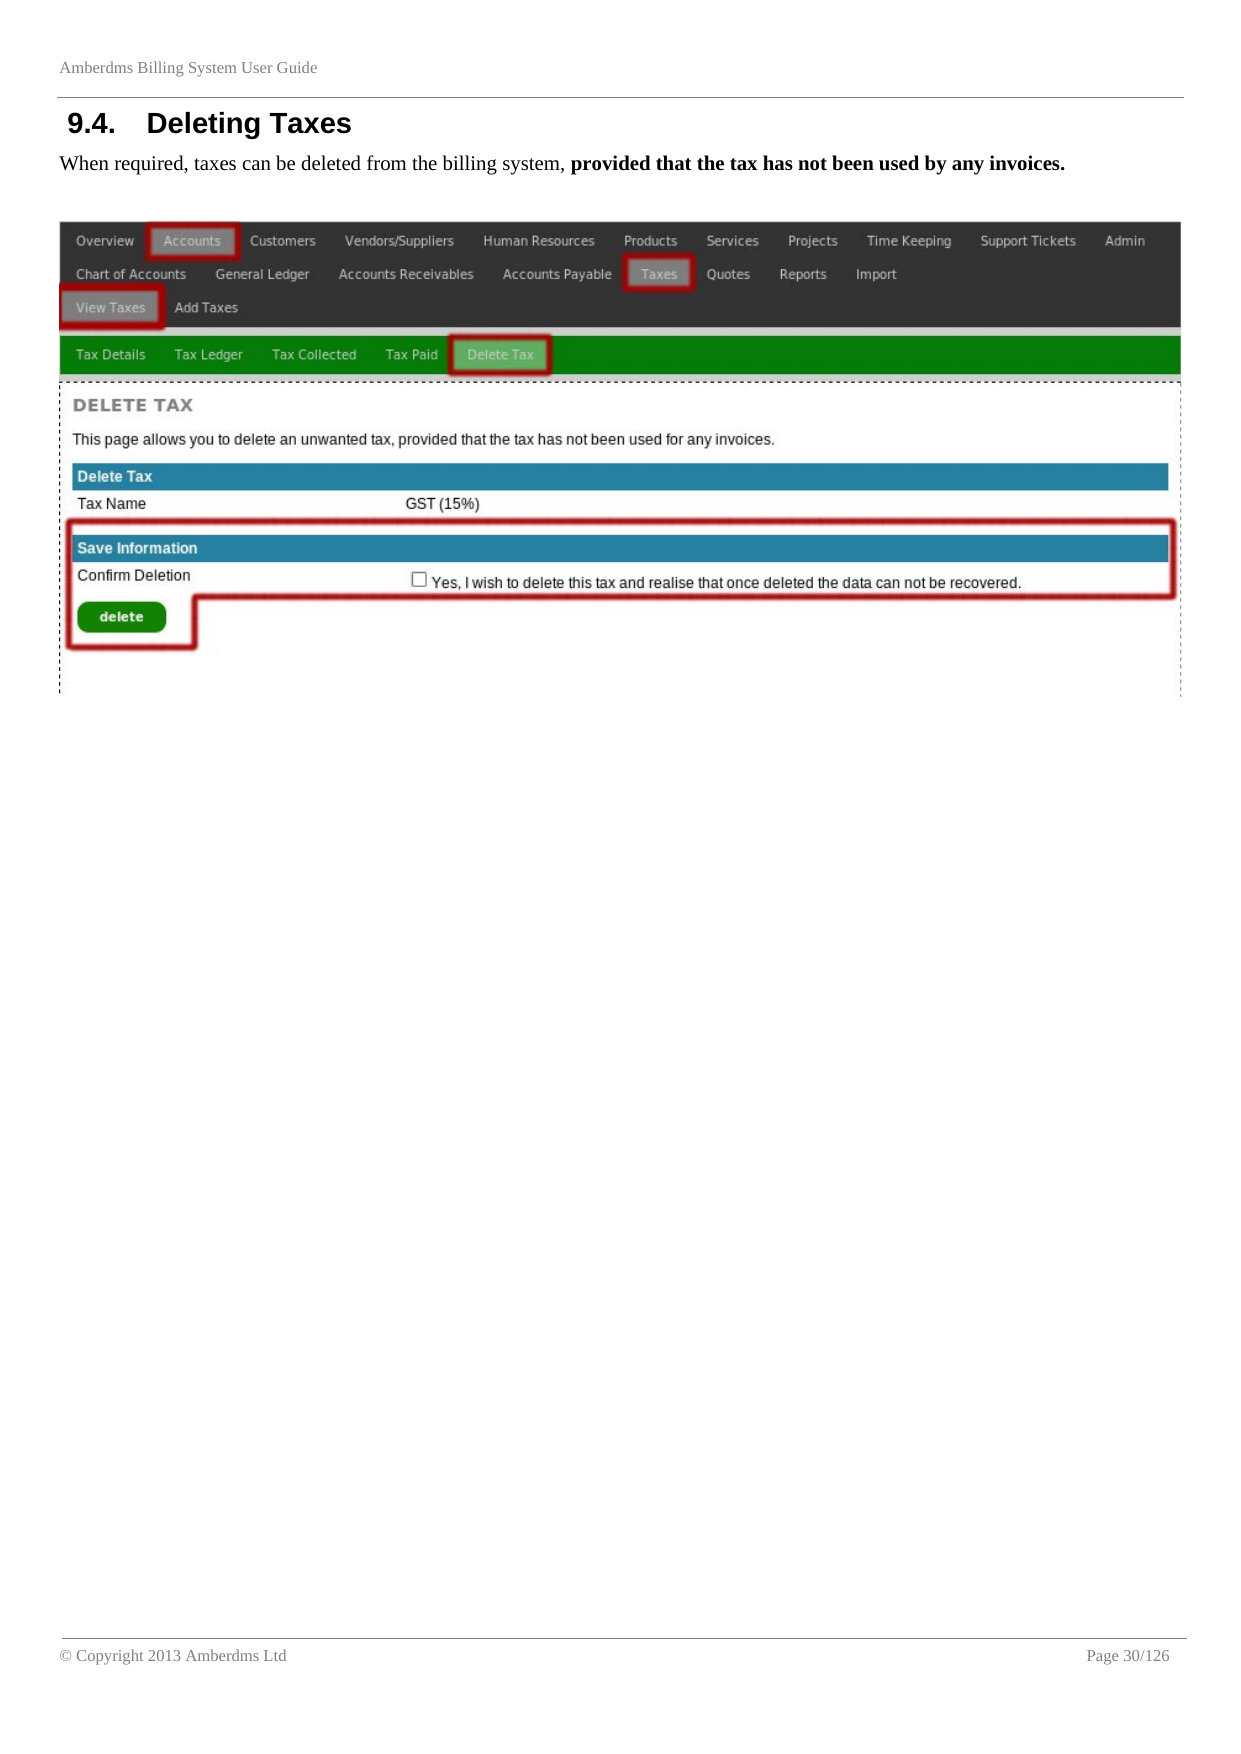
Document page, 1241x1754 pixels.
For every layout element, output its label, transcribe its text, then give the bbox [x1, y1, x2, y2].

subtitle Deleting Taxes [59, 107, 1181, 139]
text When required, taxes can be deleted from the billing system, provided that the tax has not been used by any invoices. [59, 152, 1181, 175]
picture [59, 221, 1182, 697]
